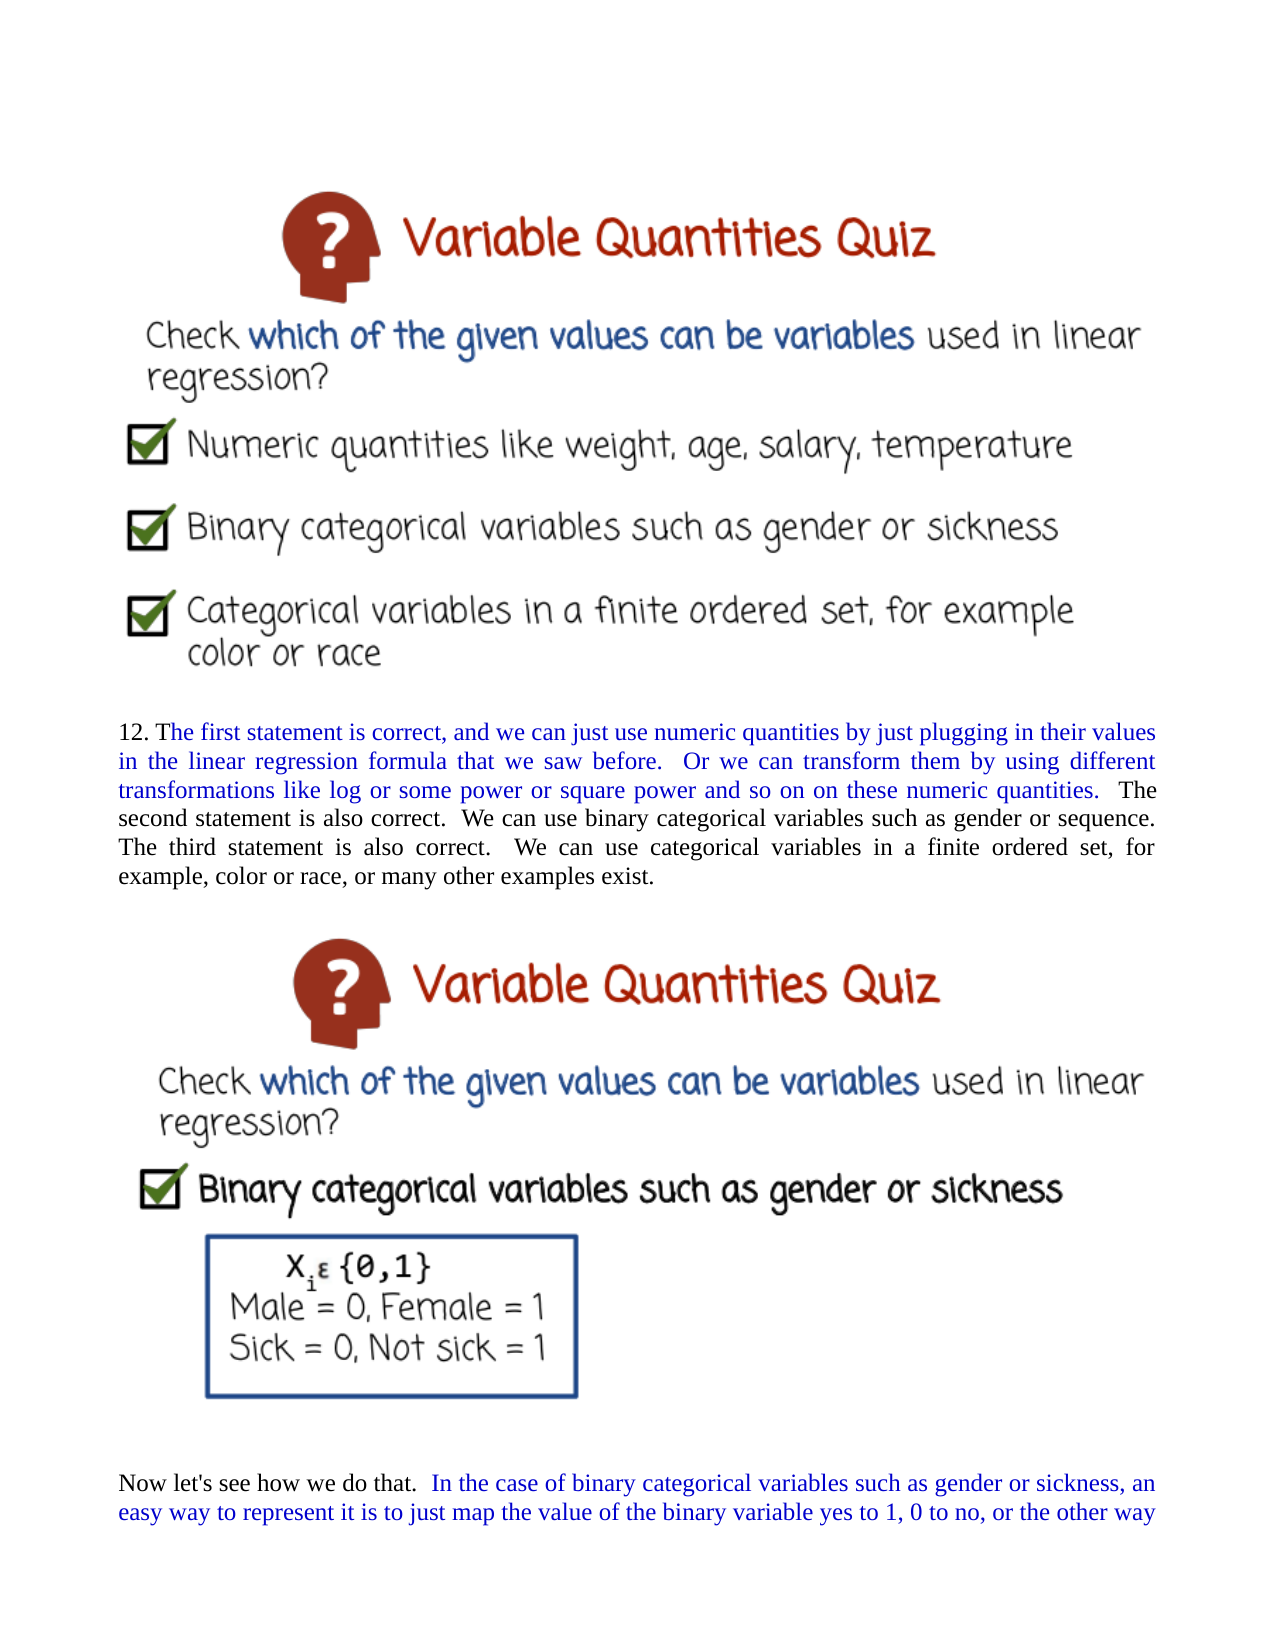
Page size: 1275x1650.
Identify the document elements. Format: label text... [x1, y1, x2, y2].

text 12. The first statement is correct, and we can just use numeric quantities by just plugging in their values in the linear regression formula that we saw before. Or we can transform them by using different transformations like log or some power or square power and so on on these numeric quantities. The second statement is also correct. We can use binary categorical variables such as gender or sequence. The third statement is also correct. We can use categorical variables in a finite ordered set, for example, color or race, or many other examples exist. [118, 717, 1157, 890]
picture [118, 175, 1157, 689]
picture [118, 918, 1157, 1440]
text Now let's see how we do that. In the case of binary categorical variables such as gender or sickness, an easy way to represent it is to just map the value of the binary variable yes to 1, 0 to no, or the other way [118, 1468, 1157, 1526]
